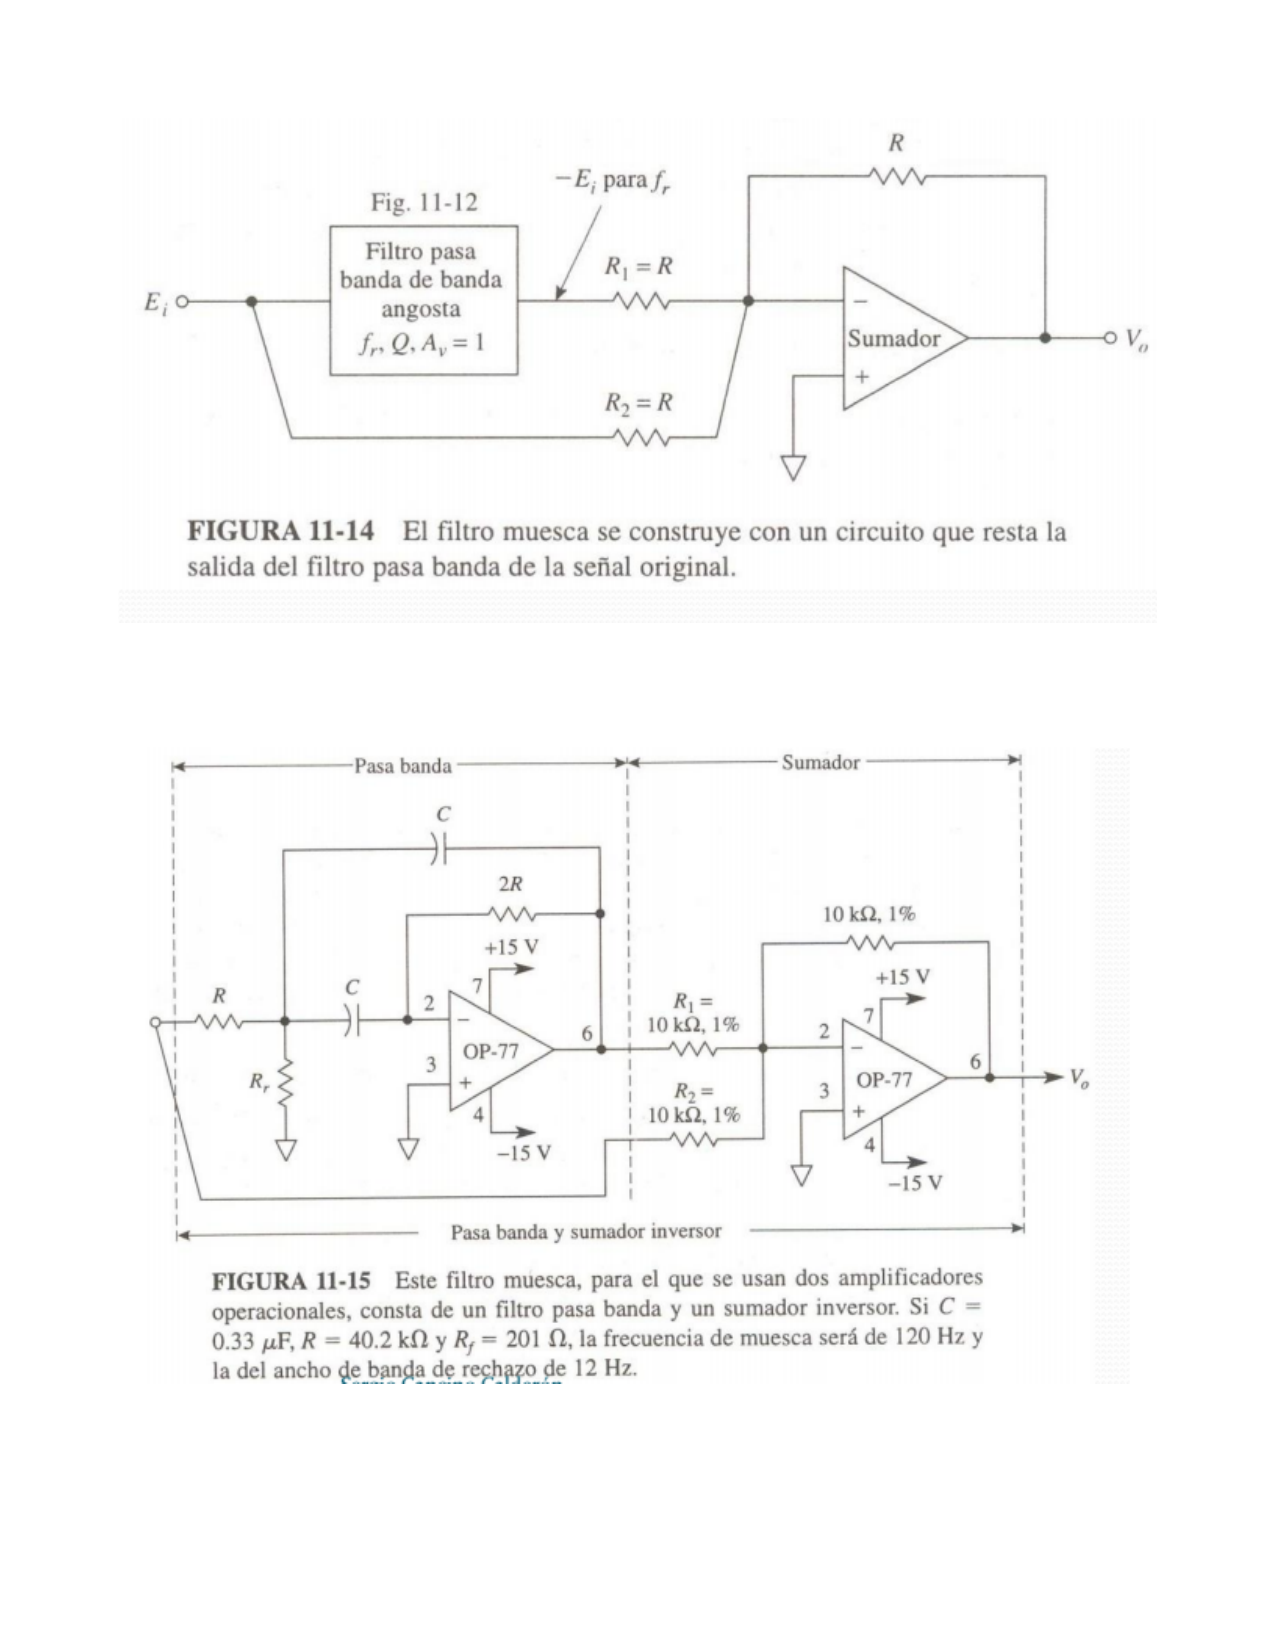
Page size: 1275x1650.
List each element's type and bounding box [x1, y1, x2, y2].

picture [145, 747, 1130, 1384]
picture [118, 118, 1157, 623]
